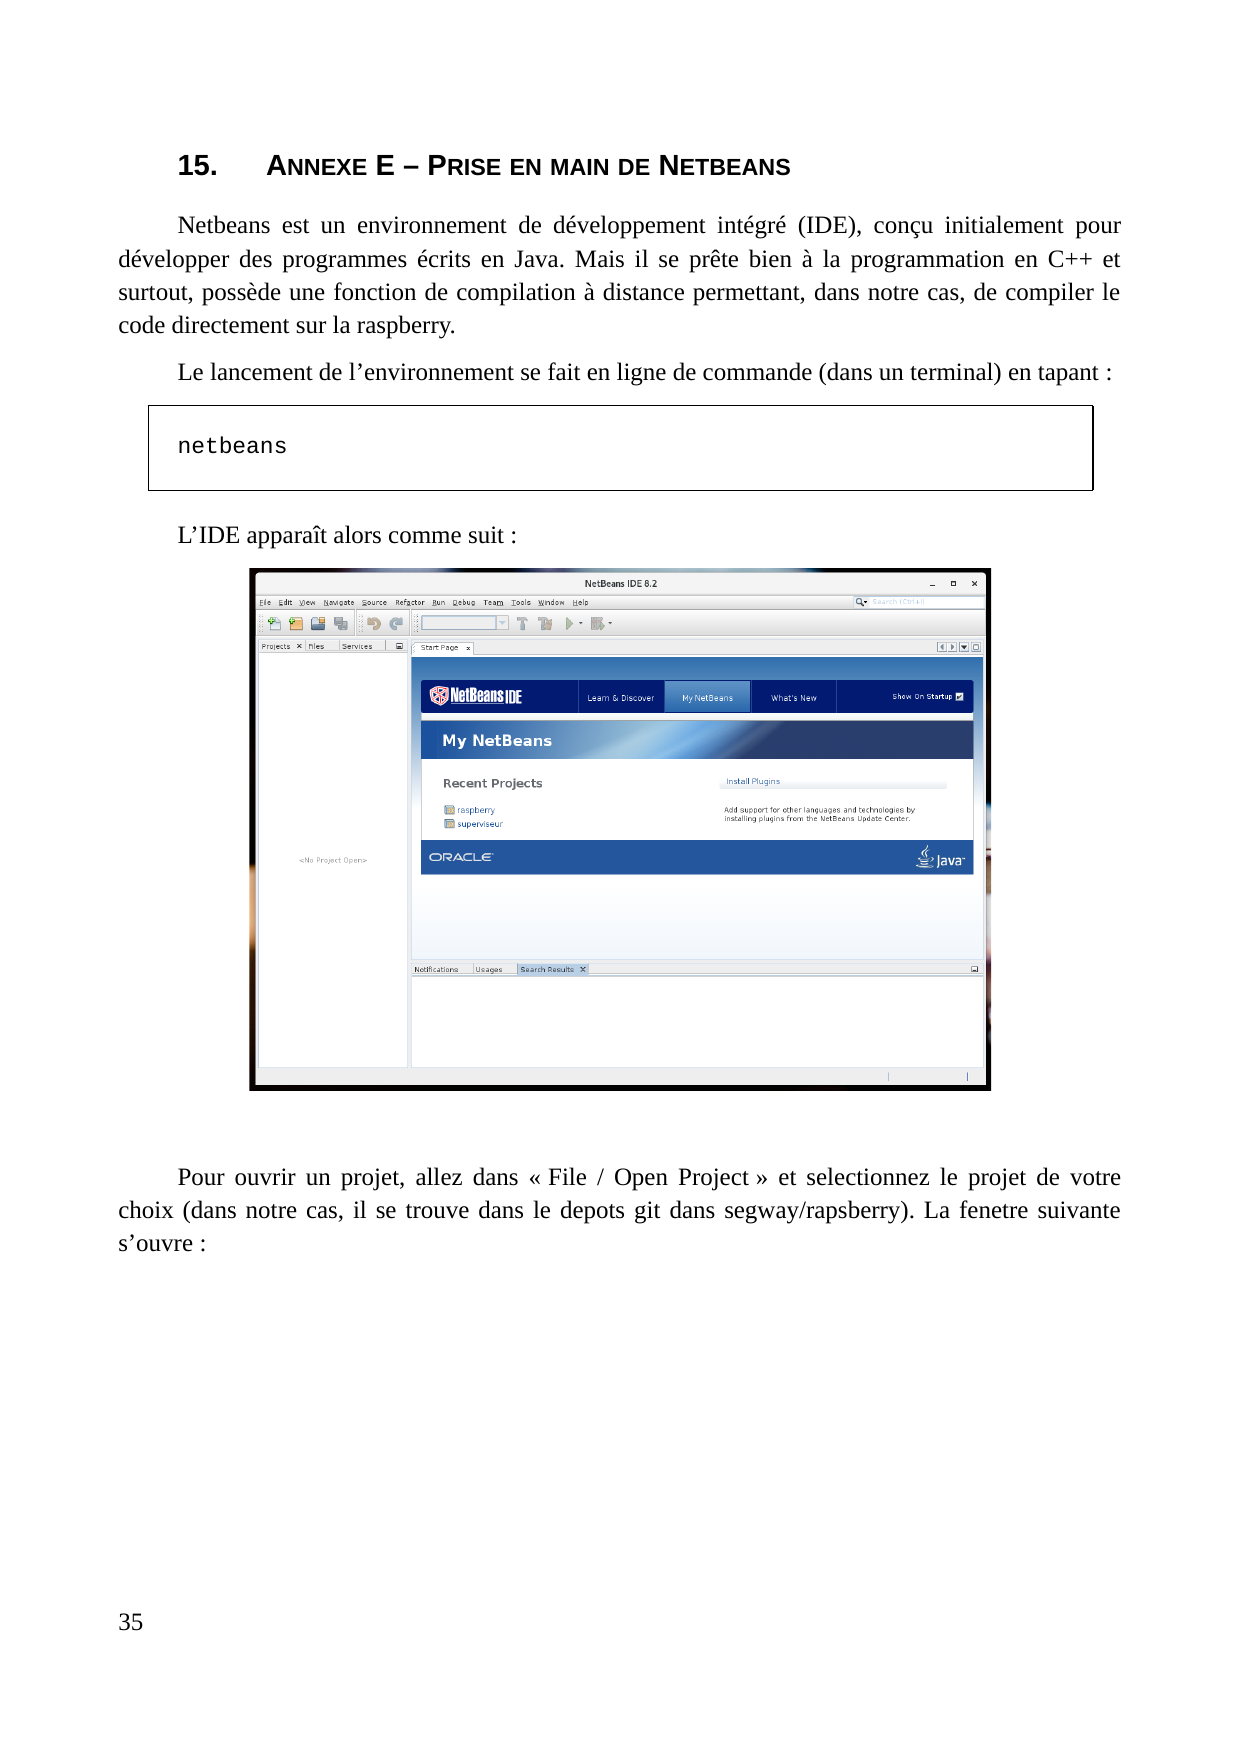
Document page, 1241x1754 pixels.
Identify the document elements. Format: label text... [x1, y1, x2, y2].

text Netbeans est un environnement de développement intégré (IDE), conçu initialement pour développer des programmes écrits en Java. Mais il se prête bien à la programmation en C++ et surtout, possède une fonction de compilation à distance permettant, dans notre cas, de compiler le code directement sur la raspberry. [118, 211, 1122, 338]
text Le lancement de l’environnement se fait en ligne de commande (dans un terminal) en tapant : [118, 357, 1122, 386]
text Pour ouvrir un projet, allez dans « File / Open Project » et selectionnez le projet de votre choix (dans notre cas, il se trouve dans le depots git dans segway/rapsberry). La fenetre suivante s’ouvre : [118, 1162, 1122, 1256]
picture [249, 568, 992, 1091]
text netbeans [149, 406, 1092, 490]
subtitle Annexe E – Prise en main de Netbeans [118, 148, 1122, 181]
text L’IDE apparaît alors comme suit : [118, 520, 1122, 549]
